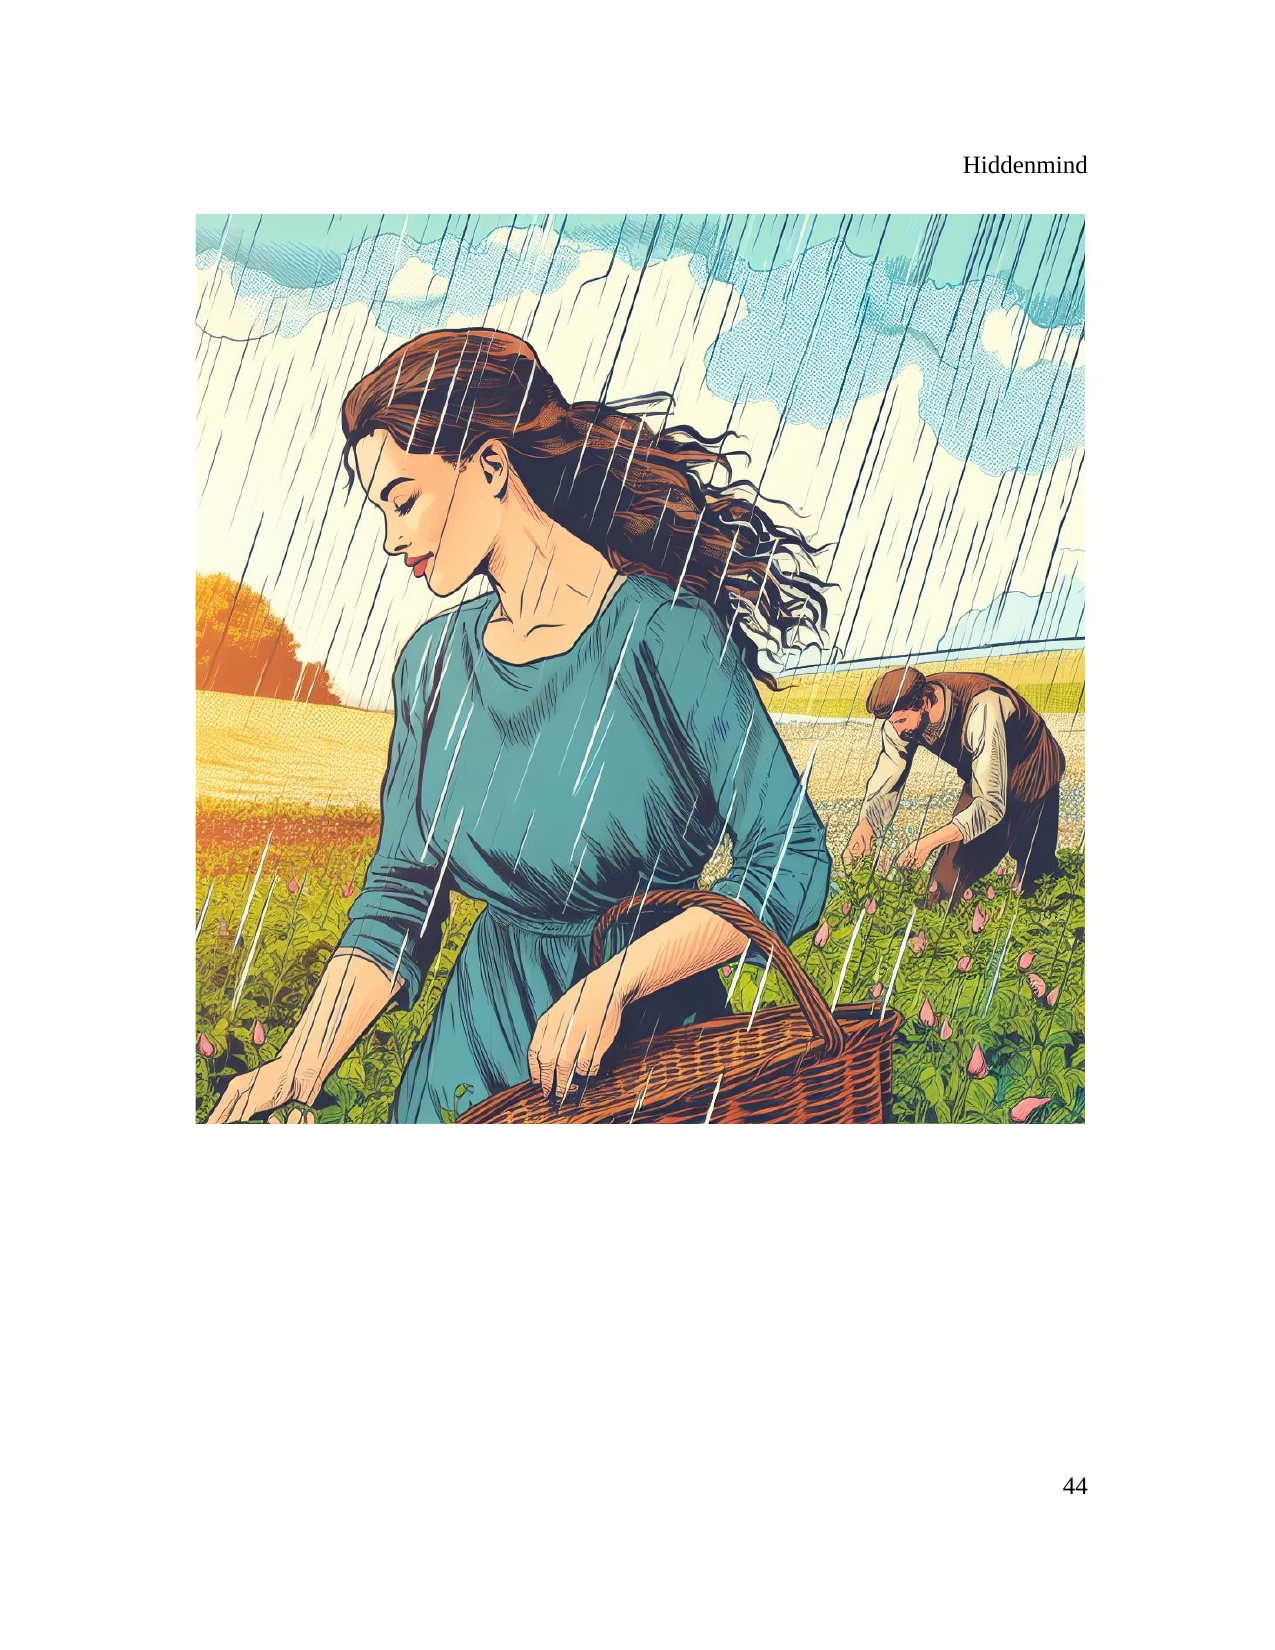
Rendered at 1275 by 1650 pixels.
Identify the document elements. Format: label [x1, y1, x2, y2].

picture [195, 214, 1085, 1124]
